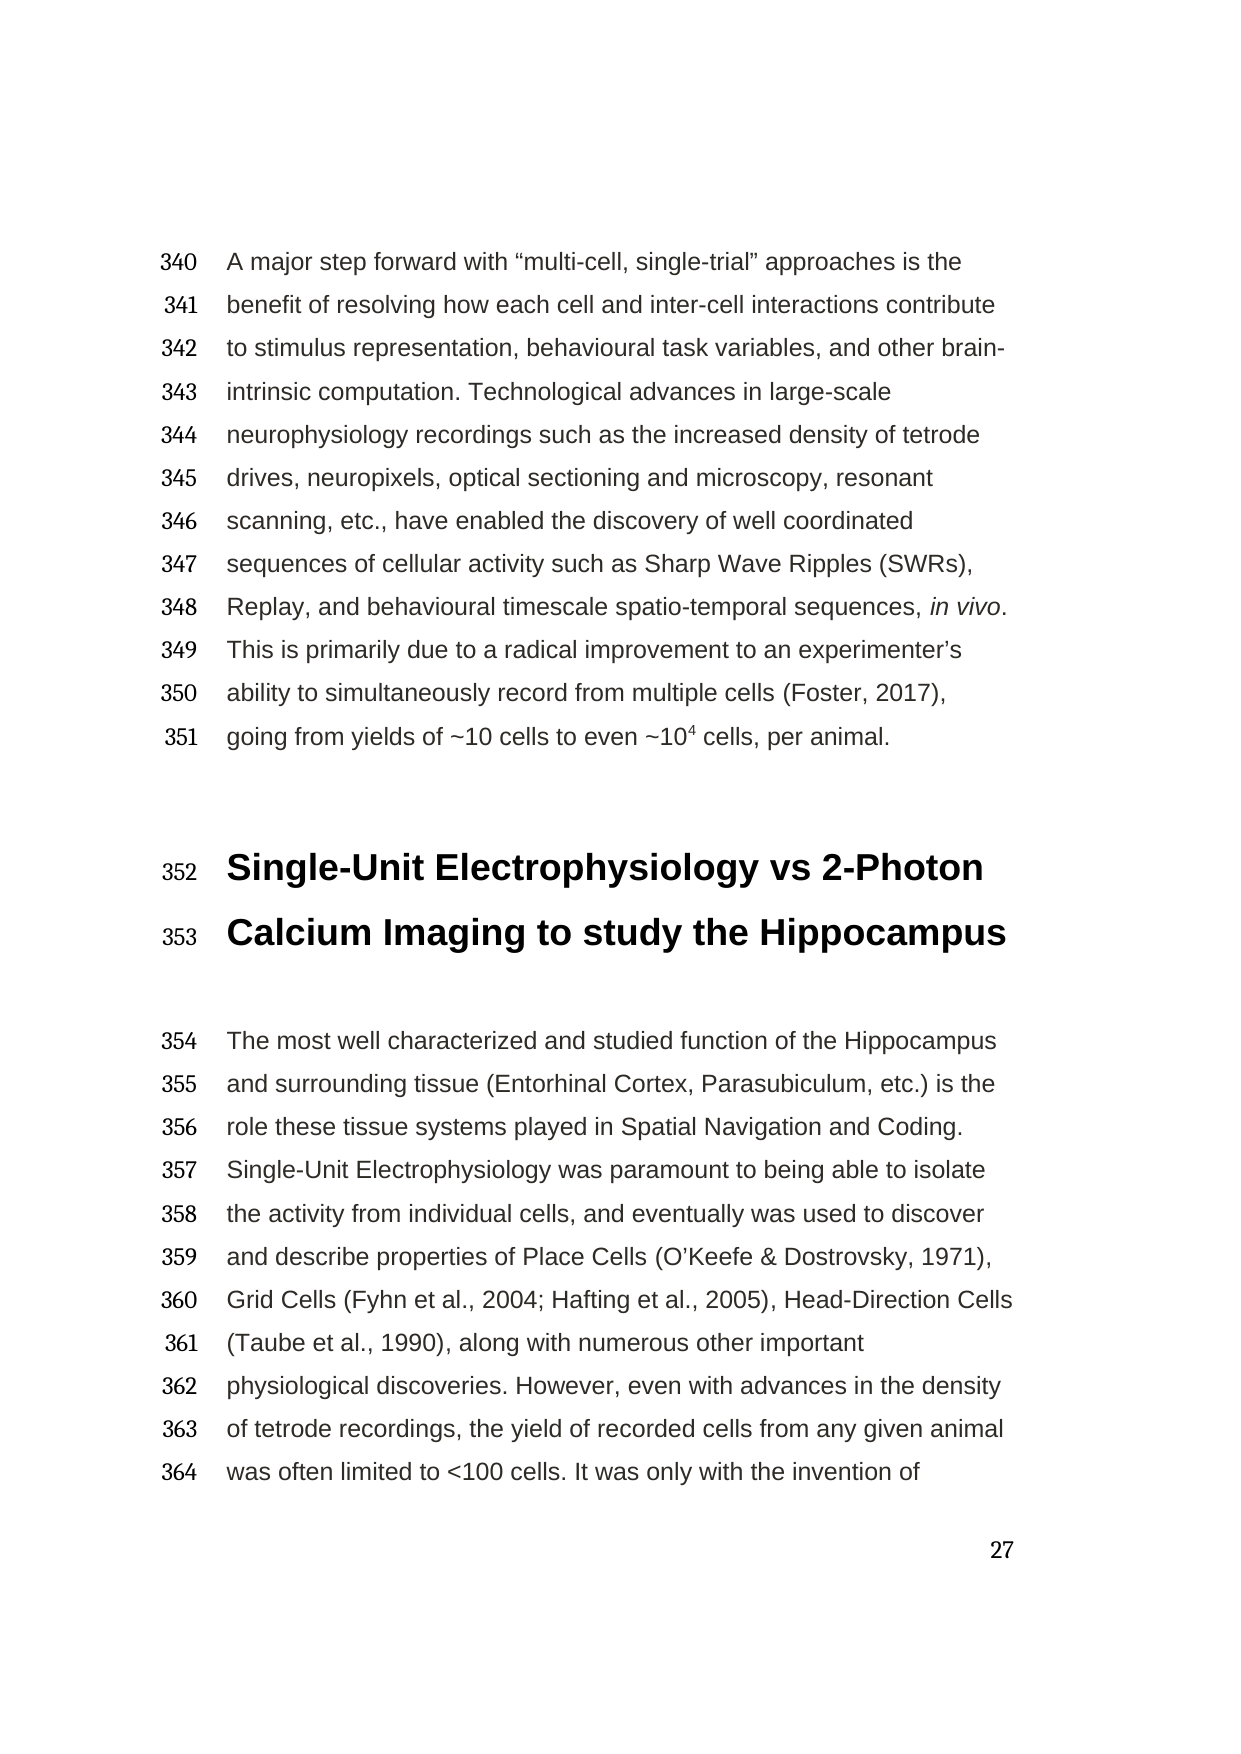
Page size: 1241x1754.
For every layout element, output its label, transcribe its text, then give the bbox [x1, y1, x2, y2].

text A major step forward with “multi-cell, single-trial” approaches is the benefit of resolving how each cell and inter-cell interactions contribute to stimulus representation, behavioural task variables, and other brain-intrinsic computation. Technological advances in large-scale neurophysiology recordings such as the increased density of tetrode drives, neuropixels, optical sectioning and microscopy, resonant scanning, etc., have enabled the discovery of well coordinated sequences of cellular activity such as Sharp Wave Ripples (SWRs), Replay, and behavioural timescale spatio-temporal sequences, in vivo. This is primarily due to a radical improvement to an experimenter’s ability to simultaneously record from multiple cells (Foster, 2017)⁠, going from yields of ~10 cells to even ~104 cells, per animal. [226, 247, 1014, 750]
subtitle Single-Unit Electrophysiology vs 2-Photon Calcium Imaging to study the Hippocampus [226, 845, 1014, 953]
text The most well characterized and studied function of the Hippocampus and surrounding tissue (Entorhinal Cortex, Parasubiculum, etc.) is the role these tissue systems played in Spatial Navigation and Coding. Single-Unit Electrophysiology was paramount to being able to isolate the activity from individual cells, and eventually was used to discover and describe properties of Place Cells (O’Keefe & Dostrovsky, 1971), Grid Cells (Fyhn et al., 2004; Hafting et al., 2005)⁠, Head-Direction Cells (Taube et al., 1990)⁠, along with numerous other important physiological discoveries. However, even with advances in the density of tetrode recordings, the yield of recorded cells from any given animal was often limited to <100 cells. It was only with the invention of [226, 1026, 1014, 1486]
